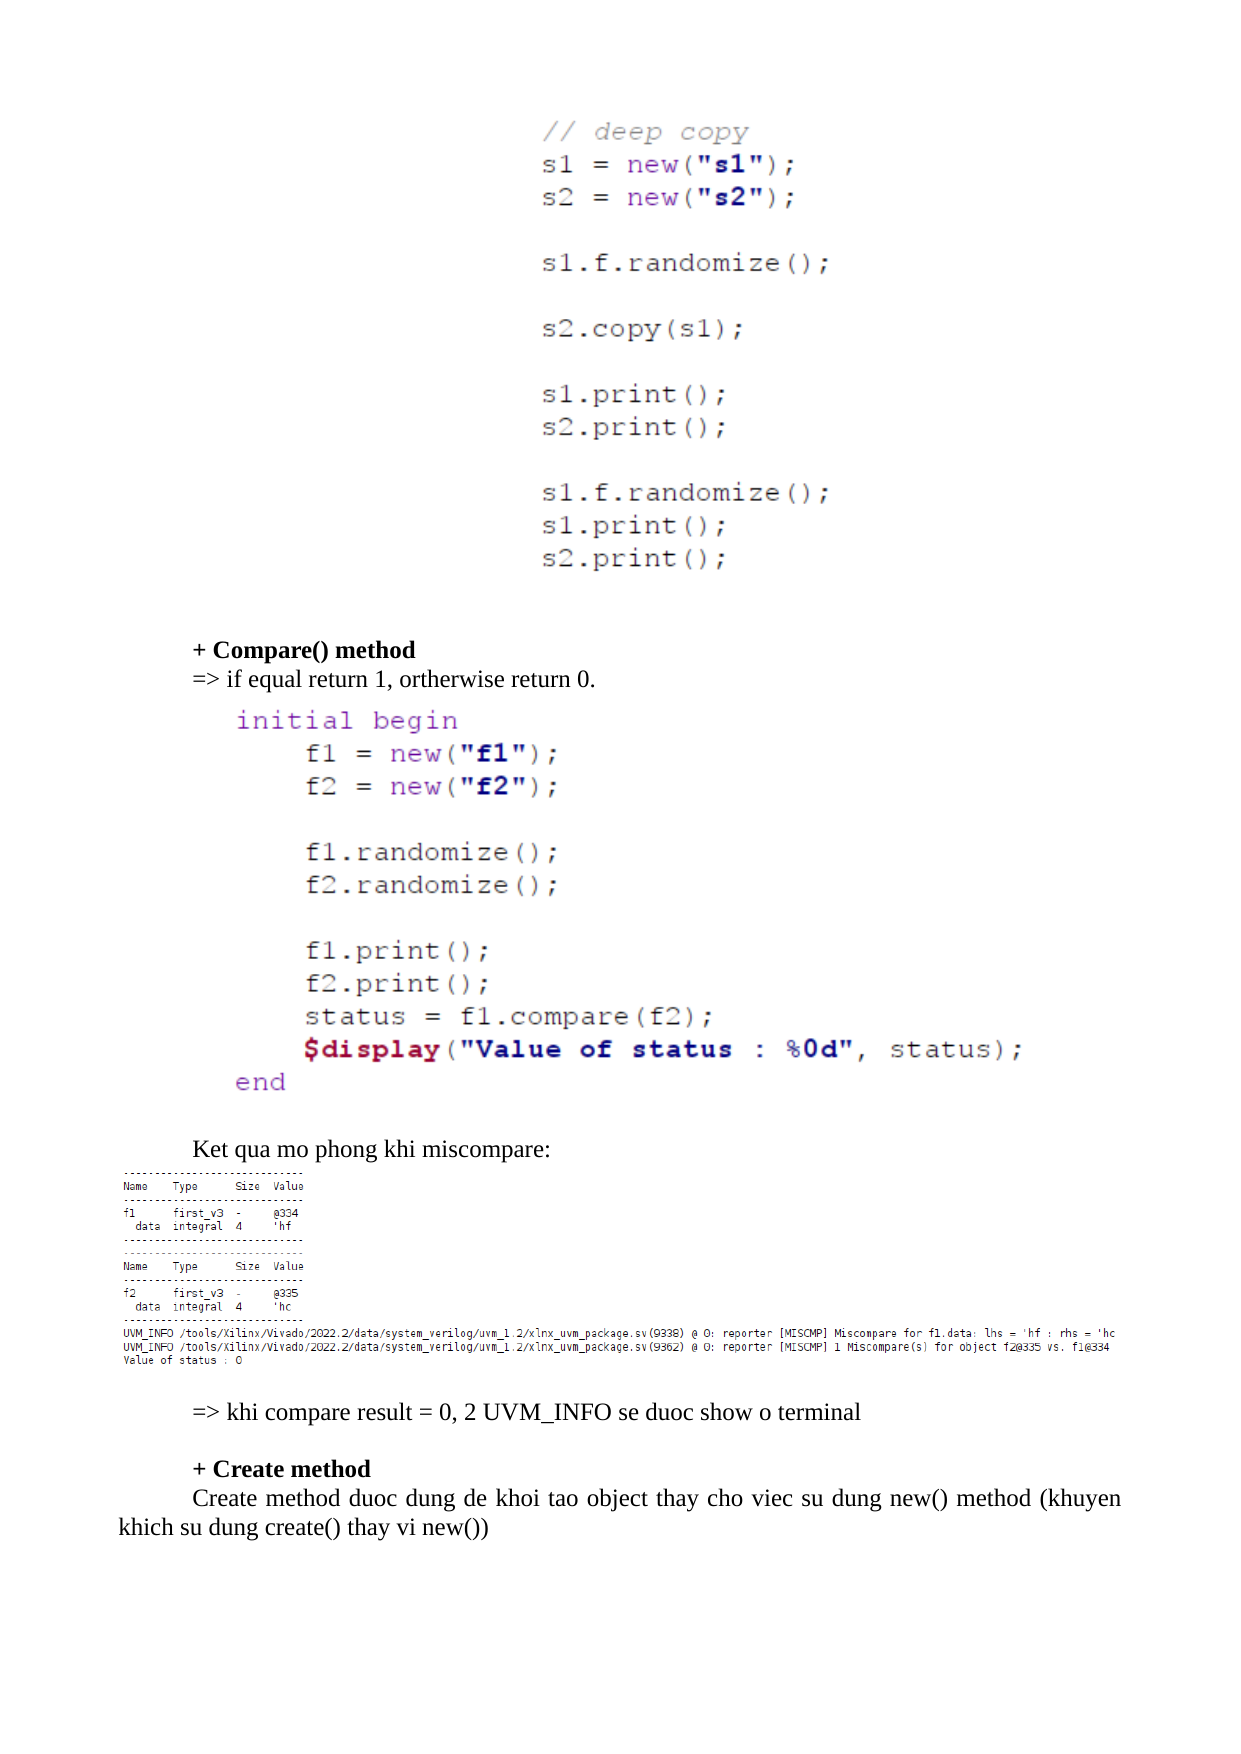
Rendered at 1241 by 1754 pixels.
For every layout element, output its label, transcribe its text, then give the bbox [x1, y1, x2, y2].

picture [207, 693, 1033, 1106]
text => if equal return 1, ortherwise return 0. [118, 664, 1122, 693]
text Create method duoc dung de khoi tao object thay cho viec su dung new() method (khuyen khich su dung create() thay vi new()) [118, 1483, 1122, 1540]
text + Create method [118, 1454, 1122, 1483]
text => khi compare result = 0, 2 UVM_INFO se duoc show o terminal [118, 1368, 1122, 1425]
text Ket qua mo phong khi miscompare: [118, 693, 1122, 1163]
picture [118, 1163, 1123, 1368]
text + Compare() method [118, 636, 1122, 664]
picture [400, 118, 840, 579]
